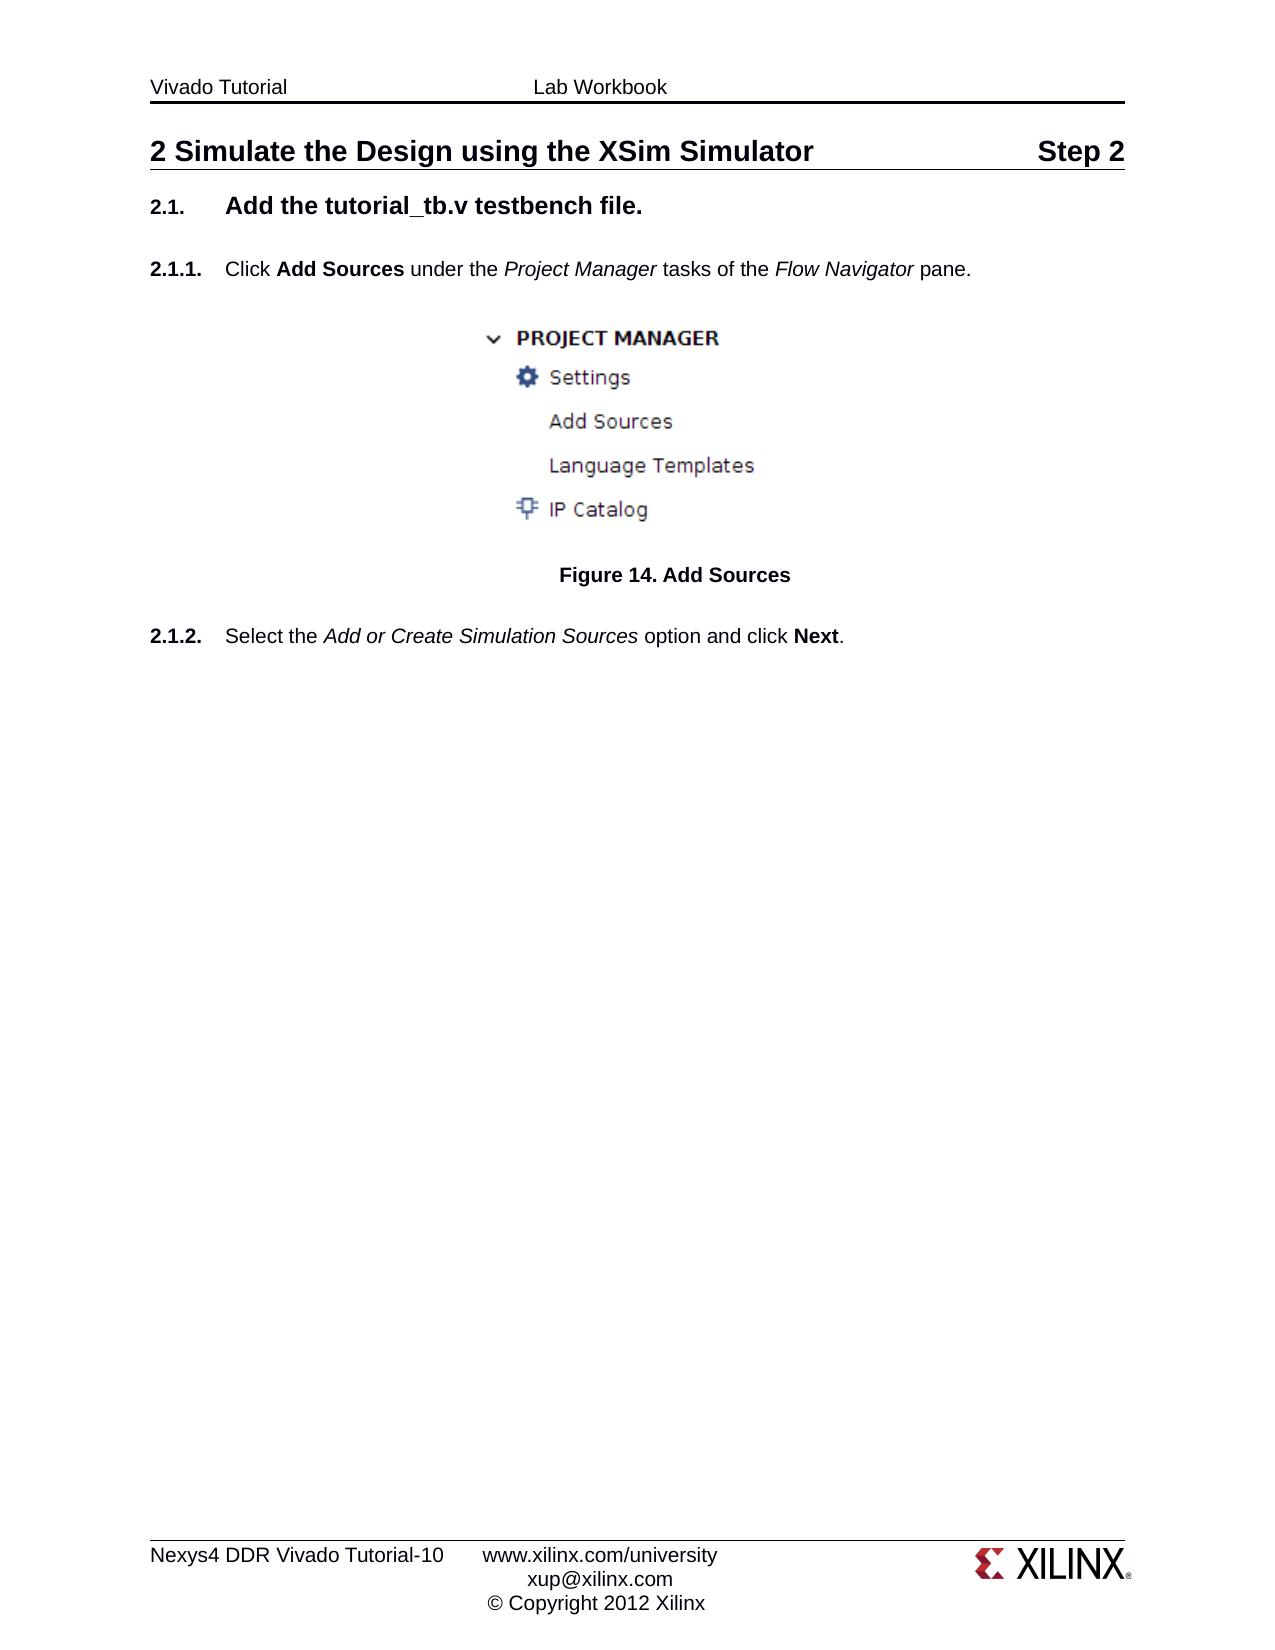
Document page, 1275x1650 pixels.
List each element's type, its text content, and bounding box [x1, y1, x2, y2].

list Click Add Sources under the Project Manager tasks of the Flow Navigator pane. [150, 257, 1125, 281]
text Figure 14. Add Sources [225, 562, 1125, 586]
picture [975, 1548, 1132, 1579]
list Add the tutorial_tb.v testbench file. [150, 191, 1125, 220]
list Select the Add or Create Simulation Sources option and click Next. [150, 624, 1125, 648]
subtitle Simulate the Design using the XSim Simulator Step 2 [150, 133, 1125, 169]
picture [479, 326, 796, 542]
